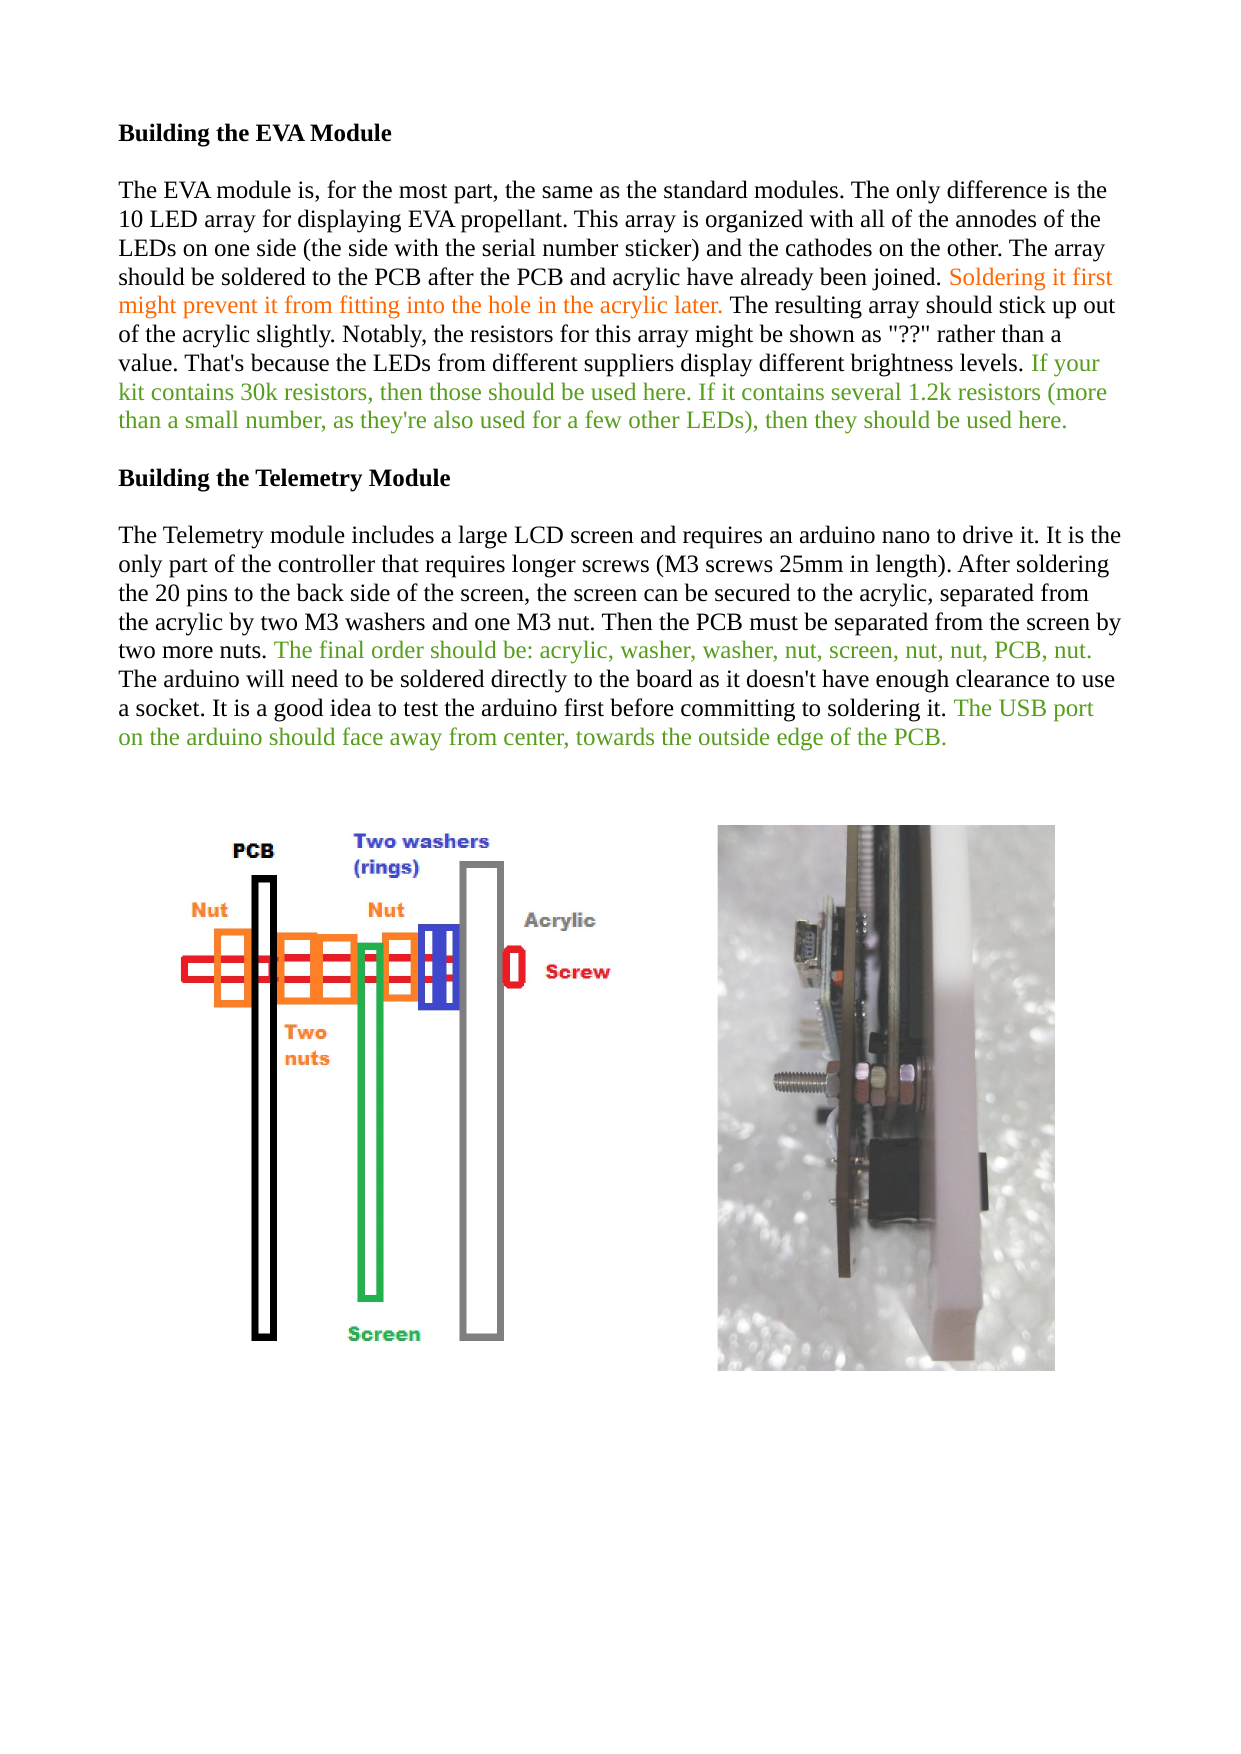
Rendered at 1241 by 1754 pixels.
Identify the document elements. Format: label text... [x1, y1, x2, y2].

text Building the EVA Module [118, 118, 1122, 147]
text The Telemetry module includes a large LCD screen and requires an arduino nano to drive it. It is the only part of the controller that requires longer screws (M3 screws 25mm in length). After soldering the 20 pins to the back side of the screen, the screen can be secured to the acrylic, separated from the acrylic by two M3 washers and one M3 nut. Then the PCB must be separated from the screen by two more nuts. The final order should be: acrylic, washer, washer, nut, screen, nut, nut, PCB, nut. The arduino will need to be soldered directly to the board as it doesn't have enough clearance to use a socket. It is a good idea to test the arduino first before committing to soldering it. The USB port on the arduino should face away from center, towards the outside edge of the PCB. [118, 521, 1122, 751]
picture [717, 825, 1055, 1371]
text The EVA module is, for the most part, the same as the standard modules. The only difference is the 10 LED array for displaying EVA propellant. This array is organized with all of the annodes of the LEDs on one side (the side with the serial number sticker) and the cathodes on the other. The array should be soldered to the PCB after the PCB and acrylic have already been joined. Soldering it first might prevent it from fitting into the hole in the acrylic later. The resulting array should stick up out of the acrylic slightly. Notably, the resistors for this array might be shown as "??" rather than a value. That's because the LEDs from different suppliers display different brightness levels. If your kit contains 30k resistors, then those should be used here. If it contains several 1.2k resistors (more than a small number, as they're also used for a few other LEDs), then they should be used here. [118, 176, 1122, 434]
text Building the Telemetry Module [118, 463, 1122, 492]
picture [165, 817, 622, 1364]
